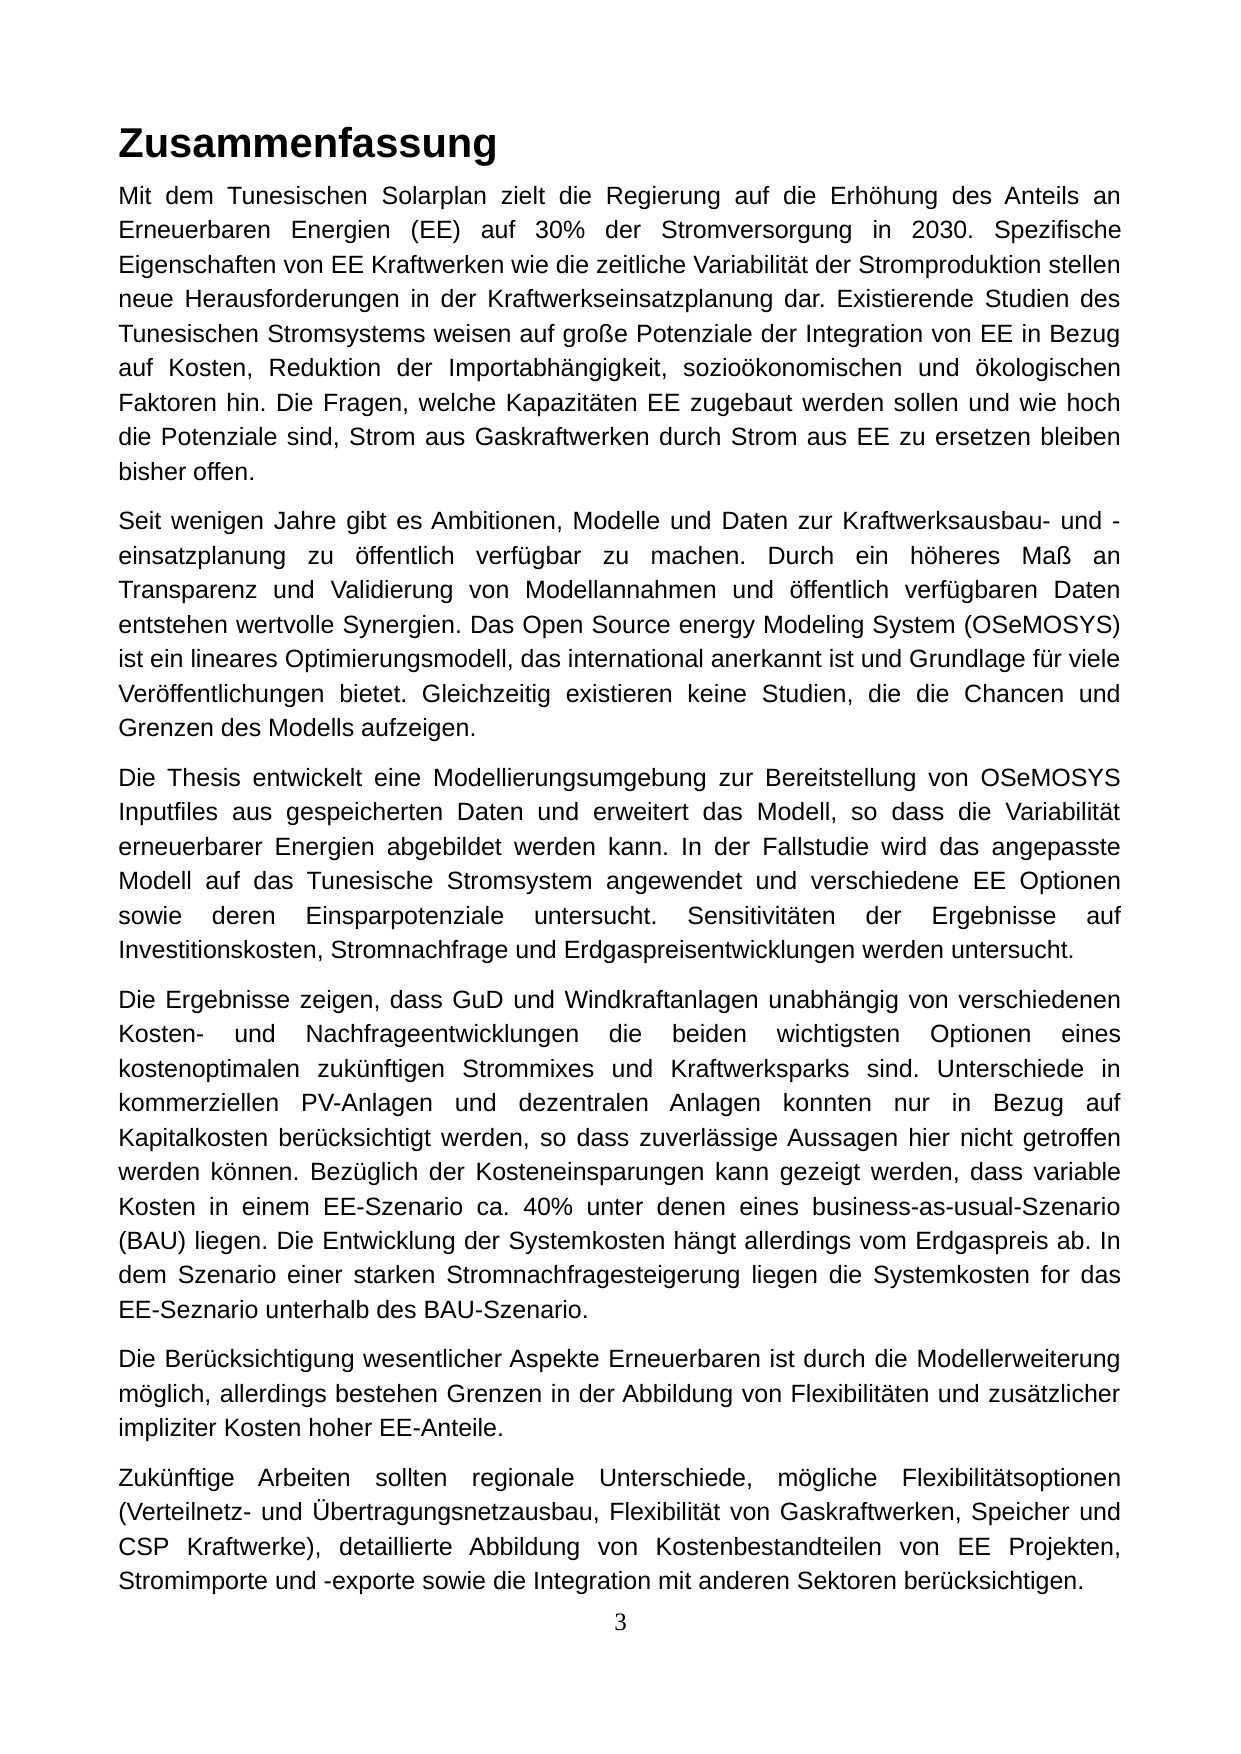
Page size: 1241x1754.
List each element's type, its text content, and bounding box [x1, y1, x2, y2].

list Die Berücksichtigung wesentlicher Aspekte Erneuerbaren ist durch die Modellerweiterung möglich, allerdings bestehen Grenzen in der Abbildung von Flexibilitäten und zusätzlicher impliziter Kosten hoher EE-Anteile. [118, 1344, 1122, 1442]
list Zukünftige Arbeiten sollten regionale Unterschiede, mögliche Flexibilitätsoptionen (Verteilnetz- und Übertragungsnetzausbau, Flexibilität von Gaskraftwerken, Speicher und CSP Kraftwerke), detaillierte Abbildung von Kostenbestandteilen von EE Projekten, Stromimporte und -exporte sowie die Integration mit anderen Sektoren berücksichtigen. [118, 1463, 1122, 1595]
list Seit wenigen Jahre gibt es Ambitionen, Modelle und Daten zur Kraftwerksausbau- und -einsatzplanung zu öffentlich verfügbar zu machen. Durch ein höheres Maß an Transparenz und Validierung von Modellannahmen und öffentlich verfügbaren Daten entstehen wertvolle Synergien. Das Open Source energy Modeling System (OSeMOSYS) ist ein lineares Optimierungsmodell, das international anerkannt ist und Grundlage für viele Veröffentlichungen bietet. Gleichzeitig existieren keine Studien, die die Chancen und Grenzen des Modells aufzeigen. [118, 506, 1122, 742]
list Die Ergebnisse zeigen, dass GuD und Windkraftanlagen unabhängig von verschiedenen Kosten- und Nachfrageentwicklungen die beiden wichtigsten Optionen eines kostenoptimalen zukünftigen Strommixes und Kraftwerksparks sind. Unterschiede in kommerziellen PV-Anlagen und dezentralen Anlagen konnten nur in Bezug auf Kapitalkosten berücksichtigt werden, so dass zuverlässige Aussagen hier nicht getroffen werden können. Bezüglich der Kosteneinsparungen kann gezeigt werden, dass variable Kosten in einem EE-Szenario ca. 40% unter denen eines business-as-usual-Szenario (BAU) liegen. Die Entwicklung der Systemkosten hängt allerdings vom Erdgaspreis ab. In dem Szenario einer starken Stromnachfragesteigerung liegen die Systemkosten for das EE-Seznario unterhalb des BAU-Szenario. [118, 984, 1122, 1324]
list Die Thesis entwickelt eine Modellierungsumgebung zur Bereitstellung von OSeMOSYS Inputfiles aus gespeicherten Daten und erweitert das Modell, so dass die Variabilität erneuerbarer Energien abgebildet werden kann. In der Fallstudie wird das angepasste Modell auf das Tunesische Stromsystem angewendet und verschiedene EE Optionen sowie deren Einsparpotenziale untersucht. Sensitivitäten der Ergebnisse auf Investitionskosten, Stromnachfrage und Erdgaspreisentwicklungen werden untersucht. [118, 763, 1122, 964]
subtitle Zusammenfassung [118, 118, 1122, 166]
list Mit dem Tunesischen Solarplan zielt die Regierung auf die Erhöhung des Anteils an Erneuerbaren Energien (EE) auf 30% der Stromversorgung in 2030. Spezifische Eigenschaften von EE Kraftwerken wie die zeitliche Variabilität der Stromproduktion stellen neue Herausforderungen in der Kraftwerkseinsatzplanung dar. Existierende Studien des Tunesischen Stromsystems weisen auf große Potenziale der Integration von EE in Bezug auf Kosten, Reduktion der Importabhängigkeit, sozioökonomischen und ökologischen Faktoren hin. Die Fragen, welche Kapazitäten EE zugebaut werden sollen und wie hoch die Potenziale sind, Strom aus Gaskraftwerken durch Strom aus EE zu ersetzen bleiben bisher offen. [118, 181, 1122, 486]
